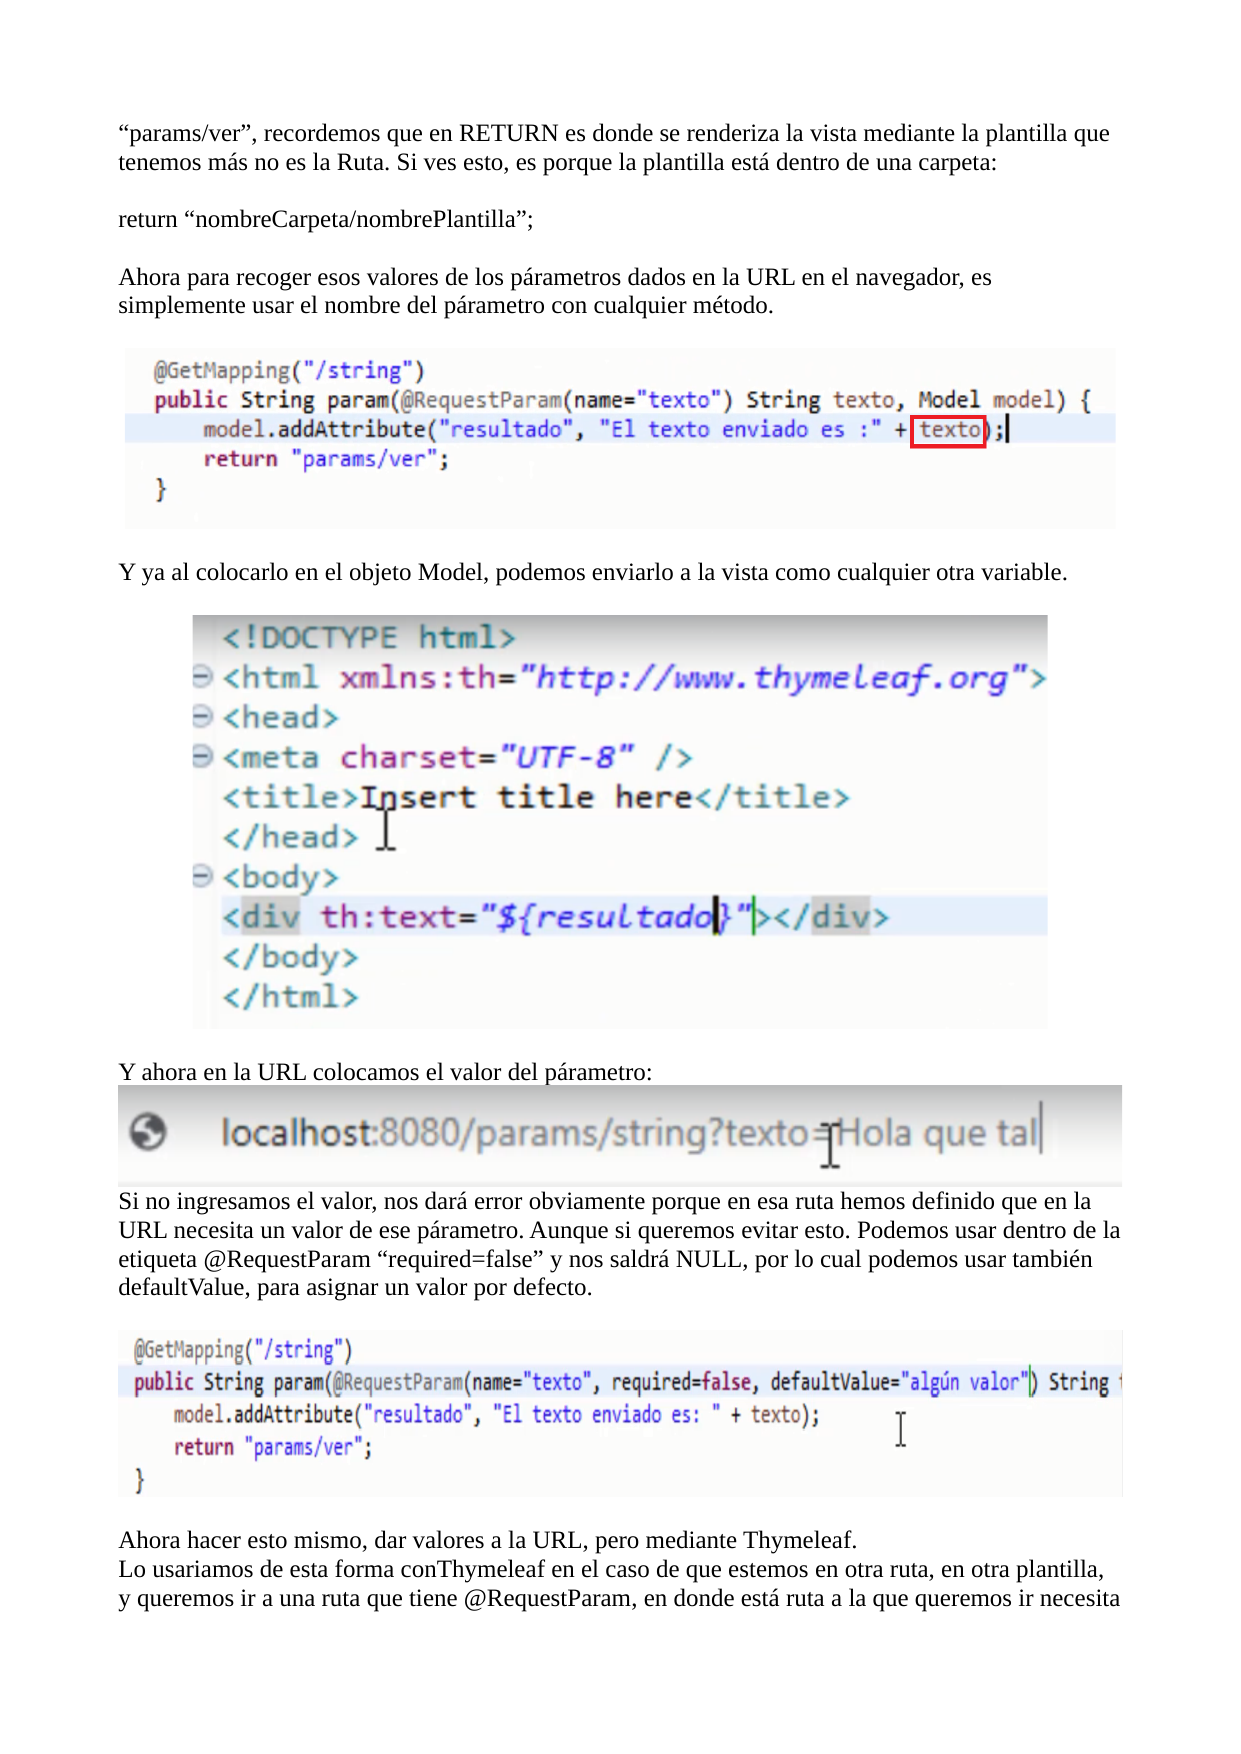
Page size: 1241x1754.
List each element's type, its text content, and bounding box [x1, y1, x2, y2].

text Y ahora en la URL colocamos el valor del párametro: [118, 1057, 1122, 1085]
text Si no ingresamos el valor, nos dará error obviamente porque en esa ruta hemos definido que en la URL necesita un valor de ese párametro. Aunque si queremos evitar esto. Podemos usar dentro de la etiqueta @RequestParam “required=false” y nos saldrá NULL, por lo cual podemos usar también defaultValue, para asignar un valor por defecto. [118, 1187, 1122, 1301]
text Lo usariamos de esta forma conThymeleaf en el caso de que estemos en otra ruta, en otra plantilla, y queremos ir a una ruta que tiene @RequestParam, en donde está ruta a la que queremos ir necesita [118, 1554, 1122, 1612]
text Ahora para recoger esos valores de los párametros dados en la URL en el navegador, es simplemente usar el nombre del párametro con cualquier método. [118, 262, 1122, 319]
text Ahora hacer esto mismo, dar valores a la URL, pero mediante Thymeleaf. [118, 1526, 1122, 1554]
text return “nombreCarpeta/nombrePlantilla”; [118, 204, 1122, 233]
text Y ya al colocarlo en el objeto Model, podemos enviarlo a la vista como cualquier otra variable. [118, 557, 1122, 586]
text “params/ver”, recordemos que en RETURN es donde se renderiza la vista mediante la plantilla que tenemos más no es la Ruta. Si ves esto, es porque la plantilla está dentro de una carpeta: [118, 118, 1122, 176]
